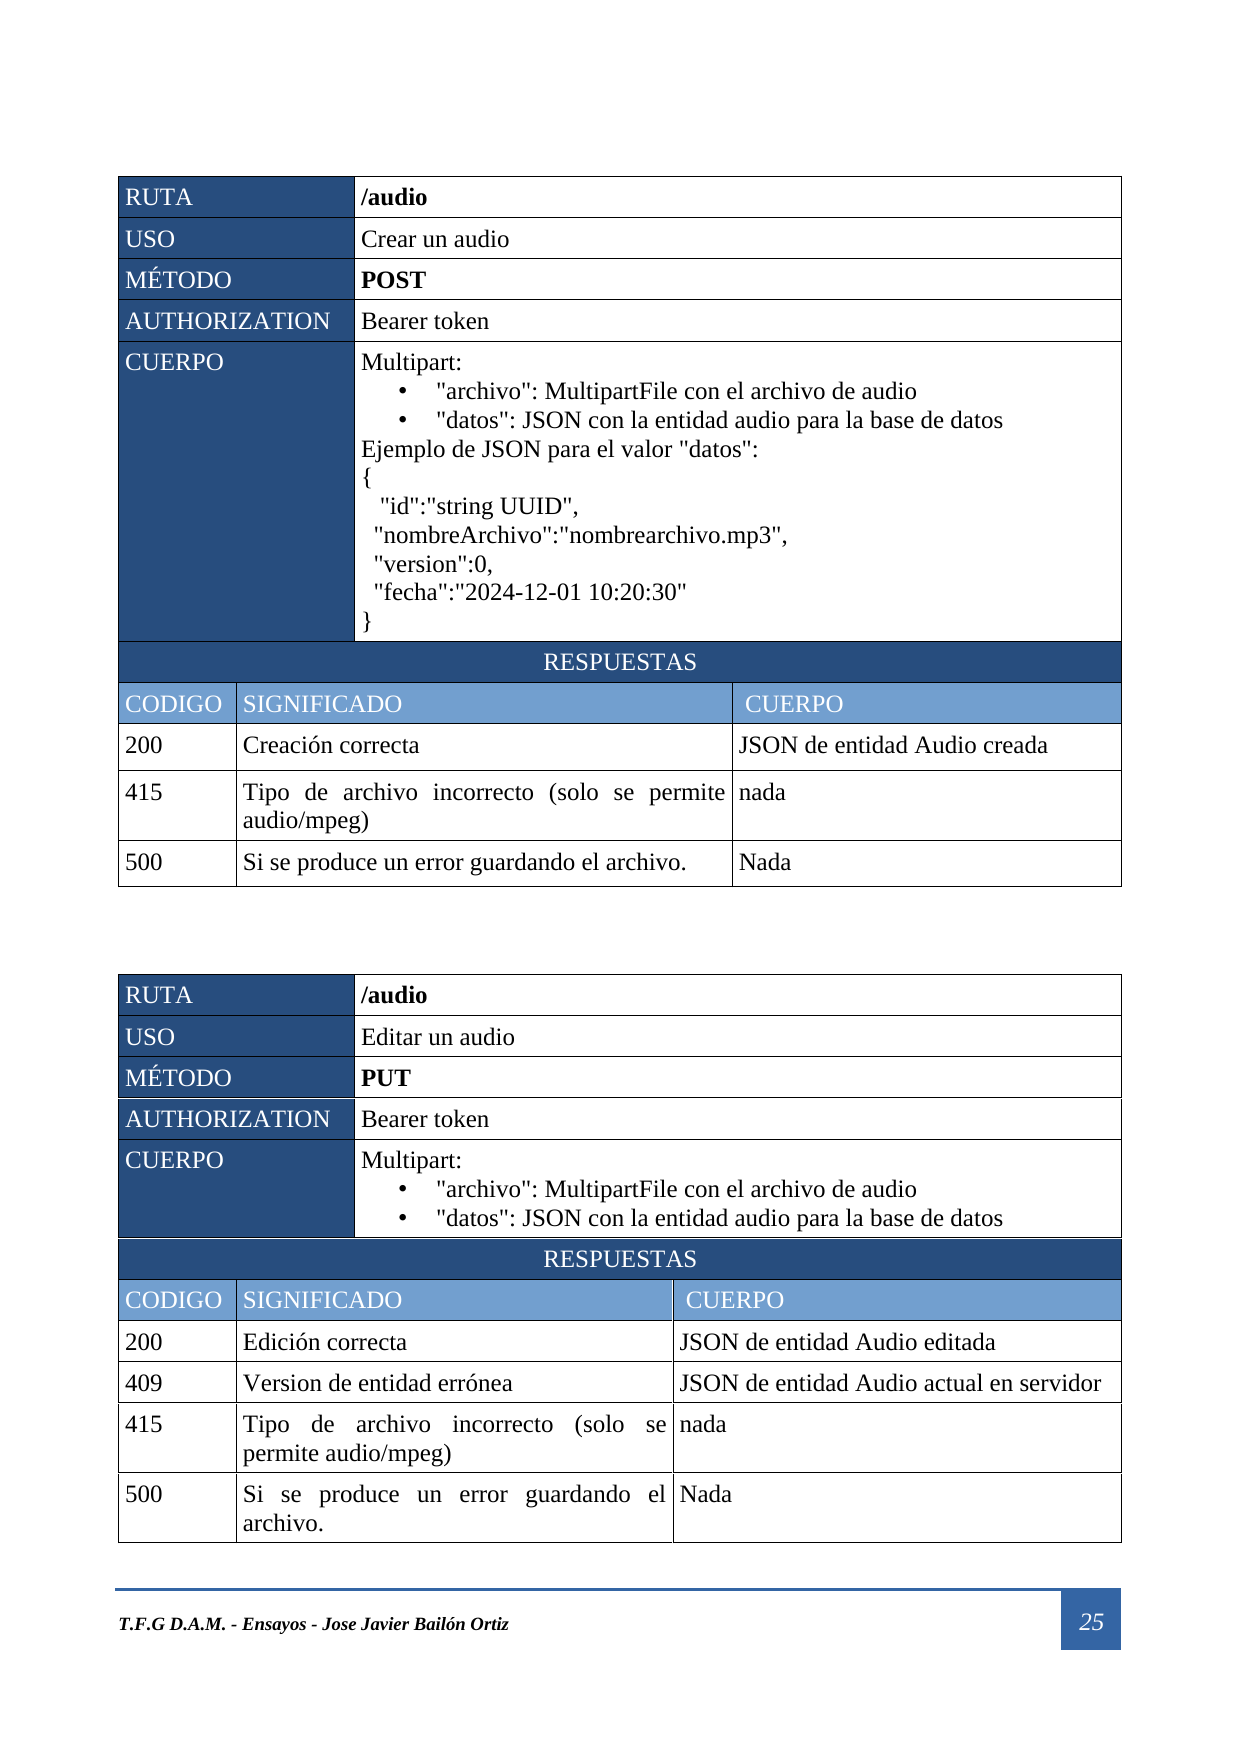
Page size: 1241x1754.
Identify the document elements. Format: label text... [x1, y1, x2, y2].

table_cell 409 [119, 1362, 236, 1402]
table_cell 415 [119, 1404, 236, 1472]
table_cell SIGNIFICADO [237, 1280, 672, 1320]
table_header RUTA [119, 975, 354, 1015]
table_cell Version de entidad errónea [237, 1362, 672, 1402]
table_cell CUERPO [674, 1280, 1121, 1320]
table_cell PUT [355, 1057, 1121, 1097]
table_cell Tipo de archivo incorrecto (solo se permite audio/mpeg) [237, 771, 732, 840]
table_cell 415 [119, 771, 236, 840]
table_cell MÉTODO [119, 259, 354, 299]
table_cell Edición correcta [237, 1321, 672, 1361]
table_cell USO [119, 1016, 354, 1056]
table_cell Crear un audio [355, 218, 1121, 258]
table_cell Bearer token [355, 300, 1121, 341]
table_cell USO [119, 218, 354, 258]
table_header /audio [355, 177, 1121, 217]
table_cell Si se produce un error guardando el archivo. [237, 841, 732, 886]
table_header /audio [355, 975, 1121, 1015]
table_cell Editar un audio [355, 1016, 1121, 1056]
table_cell 200 [119, 1321, 236, 1361]
table_cell CUERPO [119, 342, 354, 641]
table_cell POST [355, 259, 1121, 299]
table_cell nada [733, 771, 1121, 840]
table_cell CODIGO [119, 1280, 236, 1320]
table_cell Bearer token [355, 1099, 1121, 1139]
table_cell MÉTODO [119, 1057, 354, 1097]
table_cell AUTHORIZATION [119, 1099, 354, 1139]
table_cell CUERPO [733, 683, 1121, 723]
table_cell Tipo de archivo incorrecto (solo se permite audio/mpeg) [237, 1404, 672, 1472]
table_cell Multipart: "archivo": MultipartFile con el archivo de audio "datos": JSON con la entidad audio para la base de datos [355, 1140, 1121, 1237]
table_cell RESPUESTAS [119, 642, 1121, 682]
table_cell RESPUESTAS [119, 1239, 1121, 1279]
table_cell JSON de entidad Audio creada [733, 724, 1121, 770]
table_cell CODIGO [119, 683, 236, 723]
table_cell Nada [674, 1474, 1121, 1542]
table_cell 500 [119, 1474, 236, 1542]
table_cell JSON de entidad Audio editada [674, 1321, 1121, 1361]
table_cell JSON de entidad Audio actual en servidor [674, 1362, 1121, 1402]
table_cell 200 [119, 724, 236, 770]
table_header RUTA [119, 177, 354, 217]
table_cell Si se produce un error guardando el archivo. [237, 1474, 672, 1542]
table_cell Nada [733, 841, 1121, 886]
table_cell Creación correcta [237, 724, 732, 770]
table_cell CUERPO [119, 1140, 354, 1237]
table_cell AUTHORIZATION [119, 300, 354, 341]
table_cell SIGNIFICADO [237, 683, 732, 723]
table_cell 500 [119, 841, 236, 886]
table_cell nada [674, 1404, 1121, 1472]
table_cell Multipart: "archivo": MultipartFile con el archivo de audio "datos": JSON con la entidad audio para la base de datos Ejemplo de JSON para el valor "datos": { "id":"string UUID", "nombreArchivo":"nombrearchivo.mp3", "version":0, "fecha":"2024-12-01 10:20:30" } [355, 342, 1121, 641]
